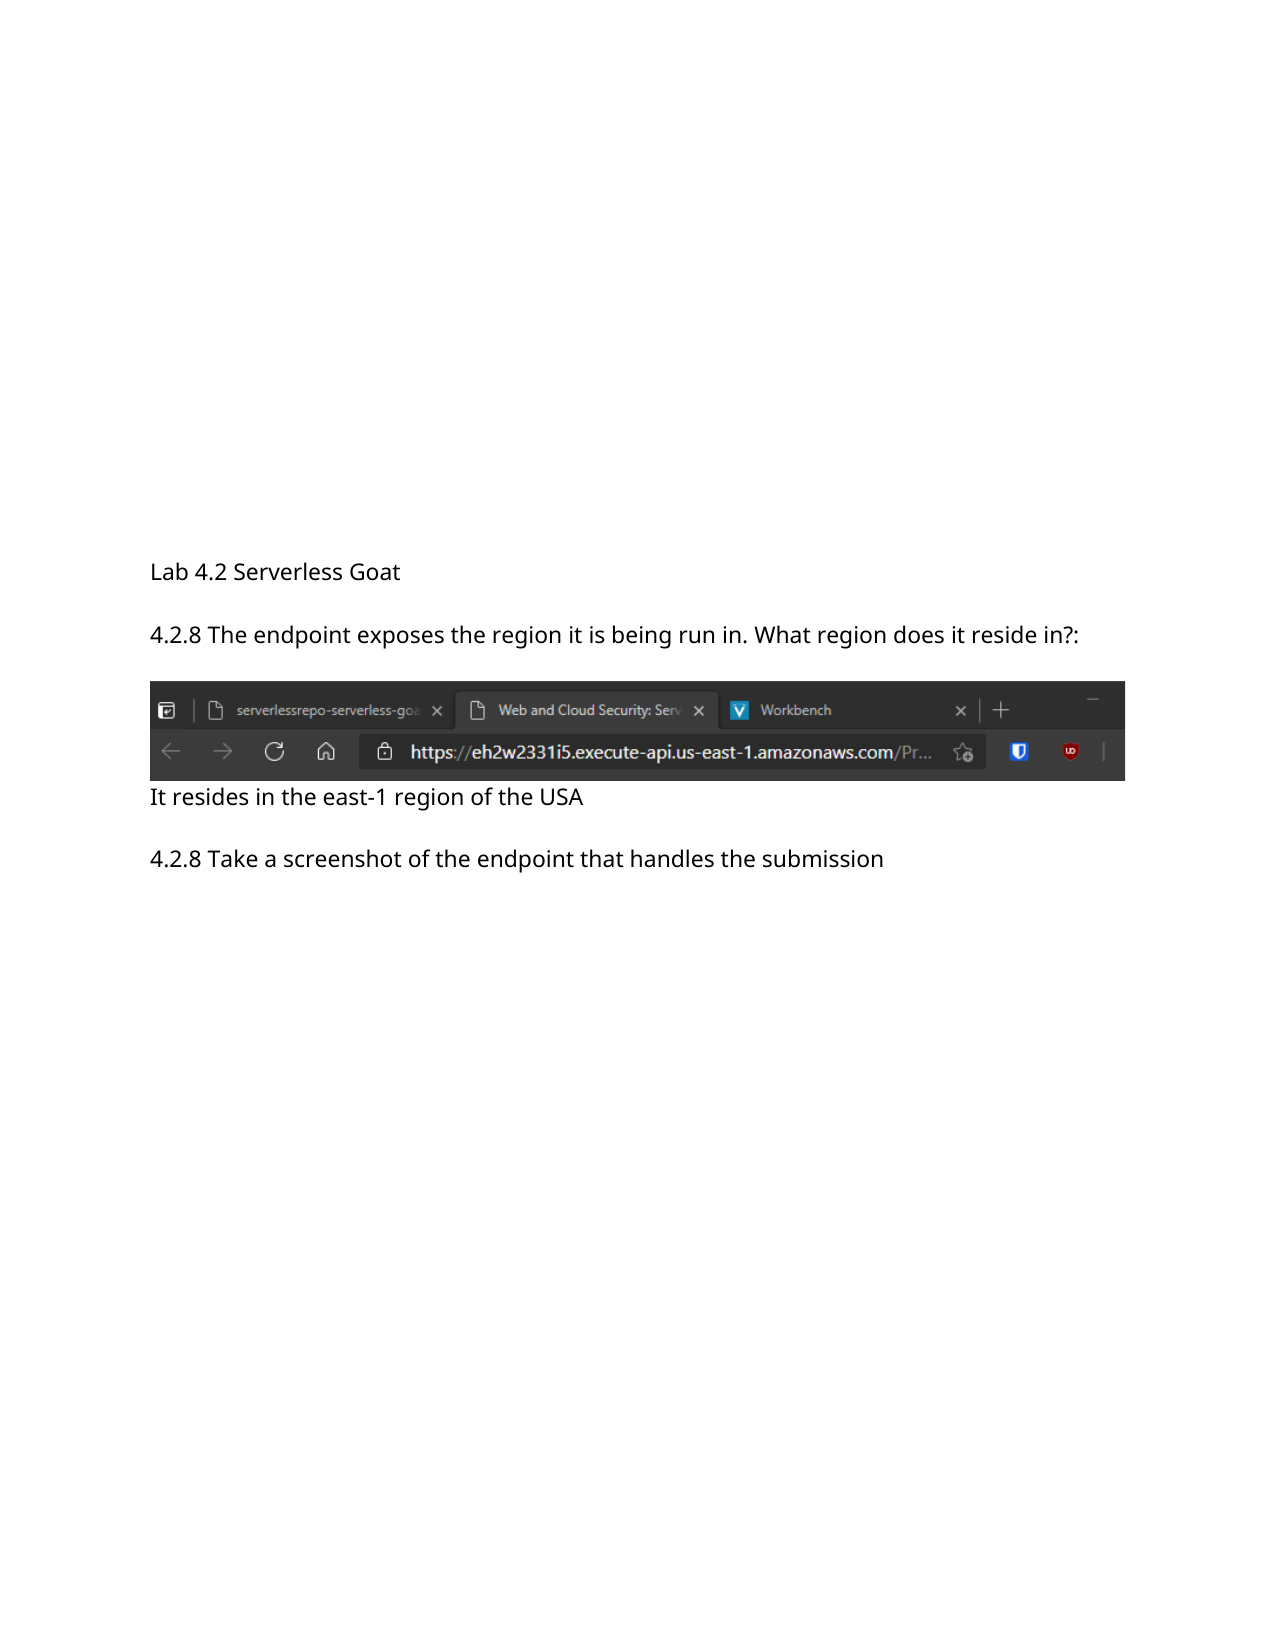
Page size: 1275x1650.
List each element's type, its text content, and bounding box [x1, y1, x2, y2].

text Lab 4.2 Serverless Goat [150, 556, 1125, 587]
picture [150, 681, 1125, 781]
text 4.2.8 Take a screenshot of the endpoint that handles the submission [150, 843, 1125, 875]
text 4.2.8 The endpoint exposes the region it is being run in. What region does it reside in?: [150, 619, 1125, 650]
text It resides in the east-1 region of the USA [150, 781, 1125, 812]
